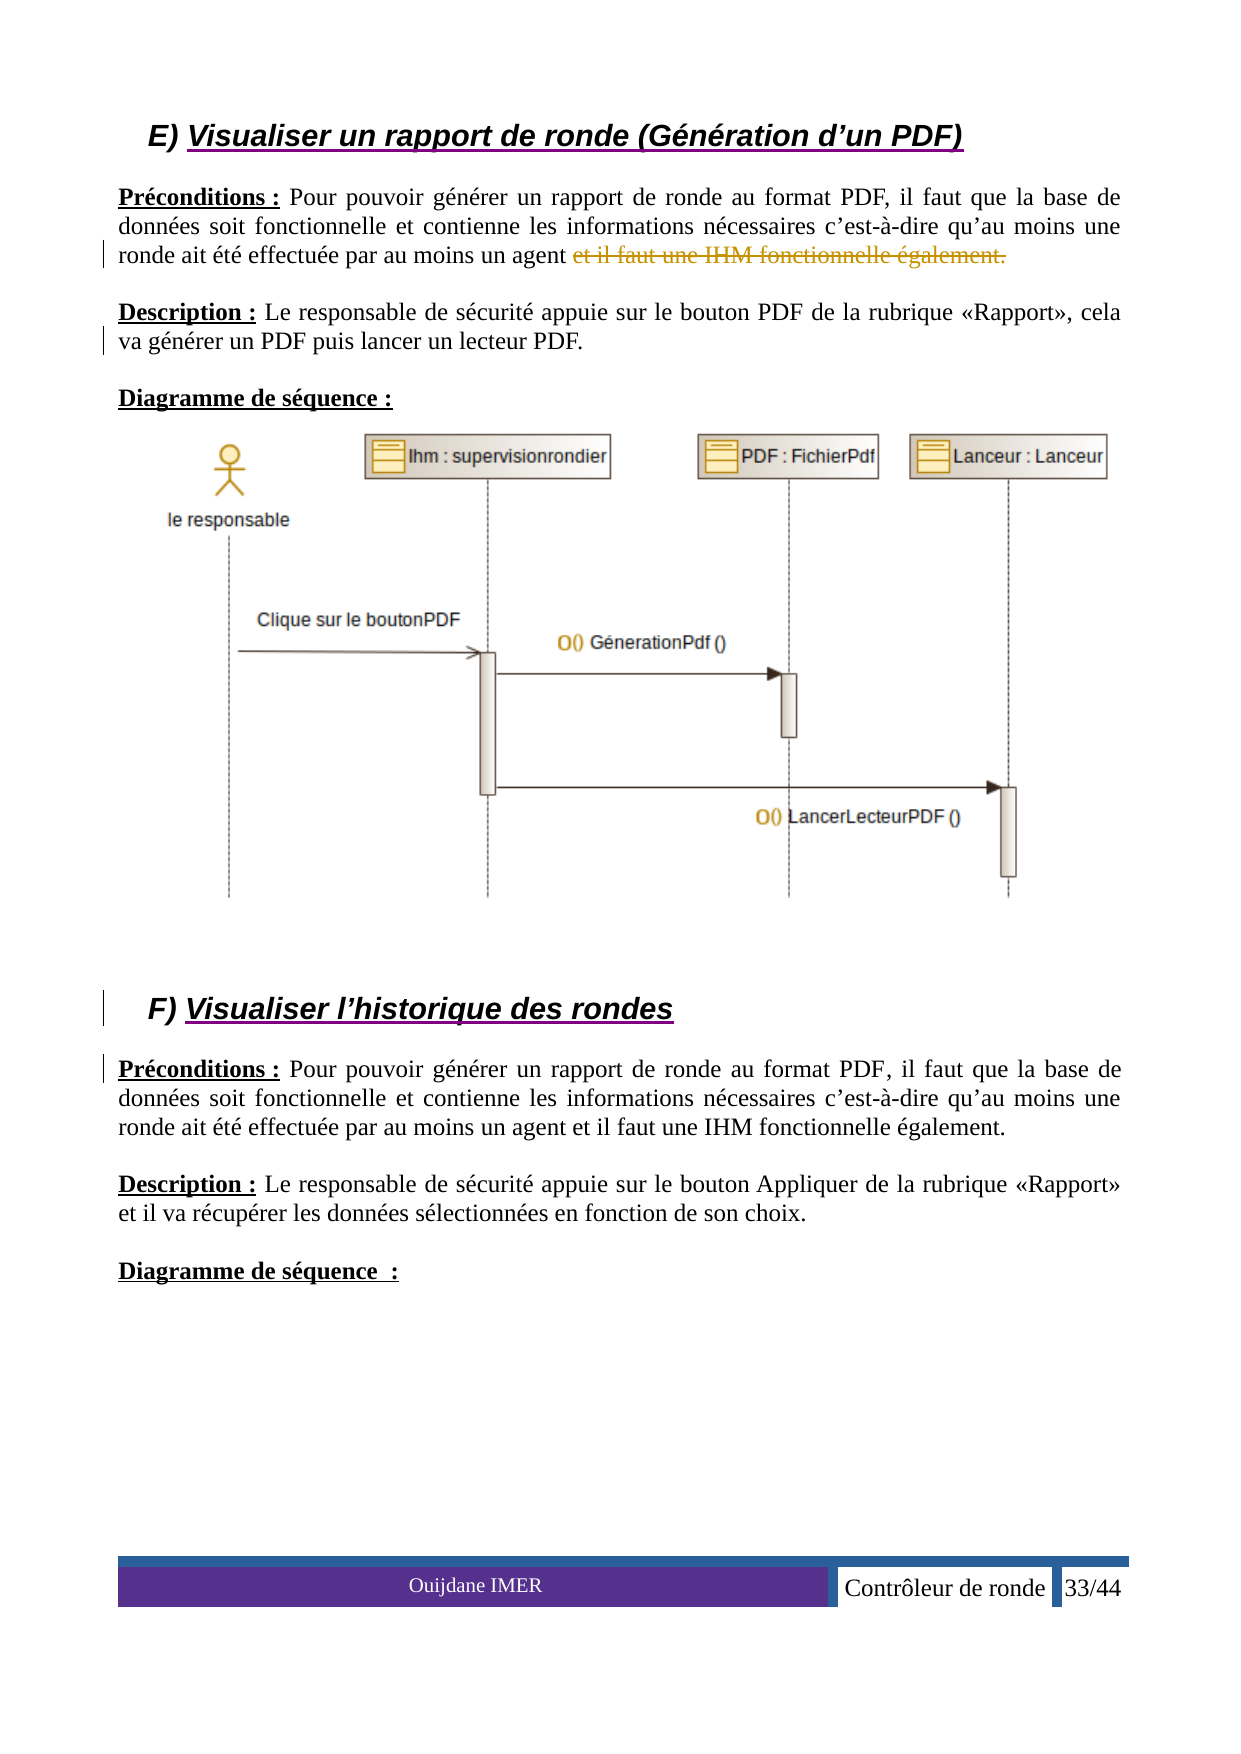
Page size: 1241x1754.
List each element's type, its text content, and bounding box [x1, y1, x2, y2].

subtitle Visualiser l’historique des rondes [118, 990, 1122, 1026]
subtitle Visualiser un rapport de ronde (Génération d’un PDF) [118, 118, 1122, 153]
text Préconditions : Pour pouvoir générer un rapport de ronde au format PDF, il faut que la base de données soit fonctionnelle et contienne les informations nécessaires c’est-à-dire qu’au moins une ronde ait été effectuée par au moins un agent [118, 182, 1122, 268]
picture [118, 420, 1123, 898]
text Description : Le responsable de sécurité appuie sur le bouton PDF de la rubrique «Rapport», cela va générer un PDF puis lancer un lecteur PDF. [118, 297, 1122, 355]
text Description : Le responsable de sécurité appuie sur le bouton Appliquer de la rubrique «Rapport» et il va récupérer les données sélectionnées en fonction de son choix. [118, 1169, 1122, 1227]
text Préconditions : Pour pouvoir générer un rapport de ronde au format PDF, il faut que la base de données soit fonctionnelle et contienne les informations nécessaires c’est-à-dire qu’au moins une ronde ait été effectuée par au moins un agent et il faut une IHM fonctionnelle également. [118, 1054, 1122, 1141]
text Diagramme de séquence : [118, 383, 1122, 412]
text Diagramme de séquence : [118, 1256, 1122, 1284]
